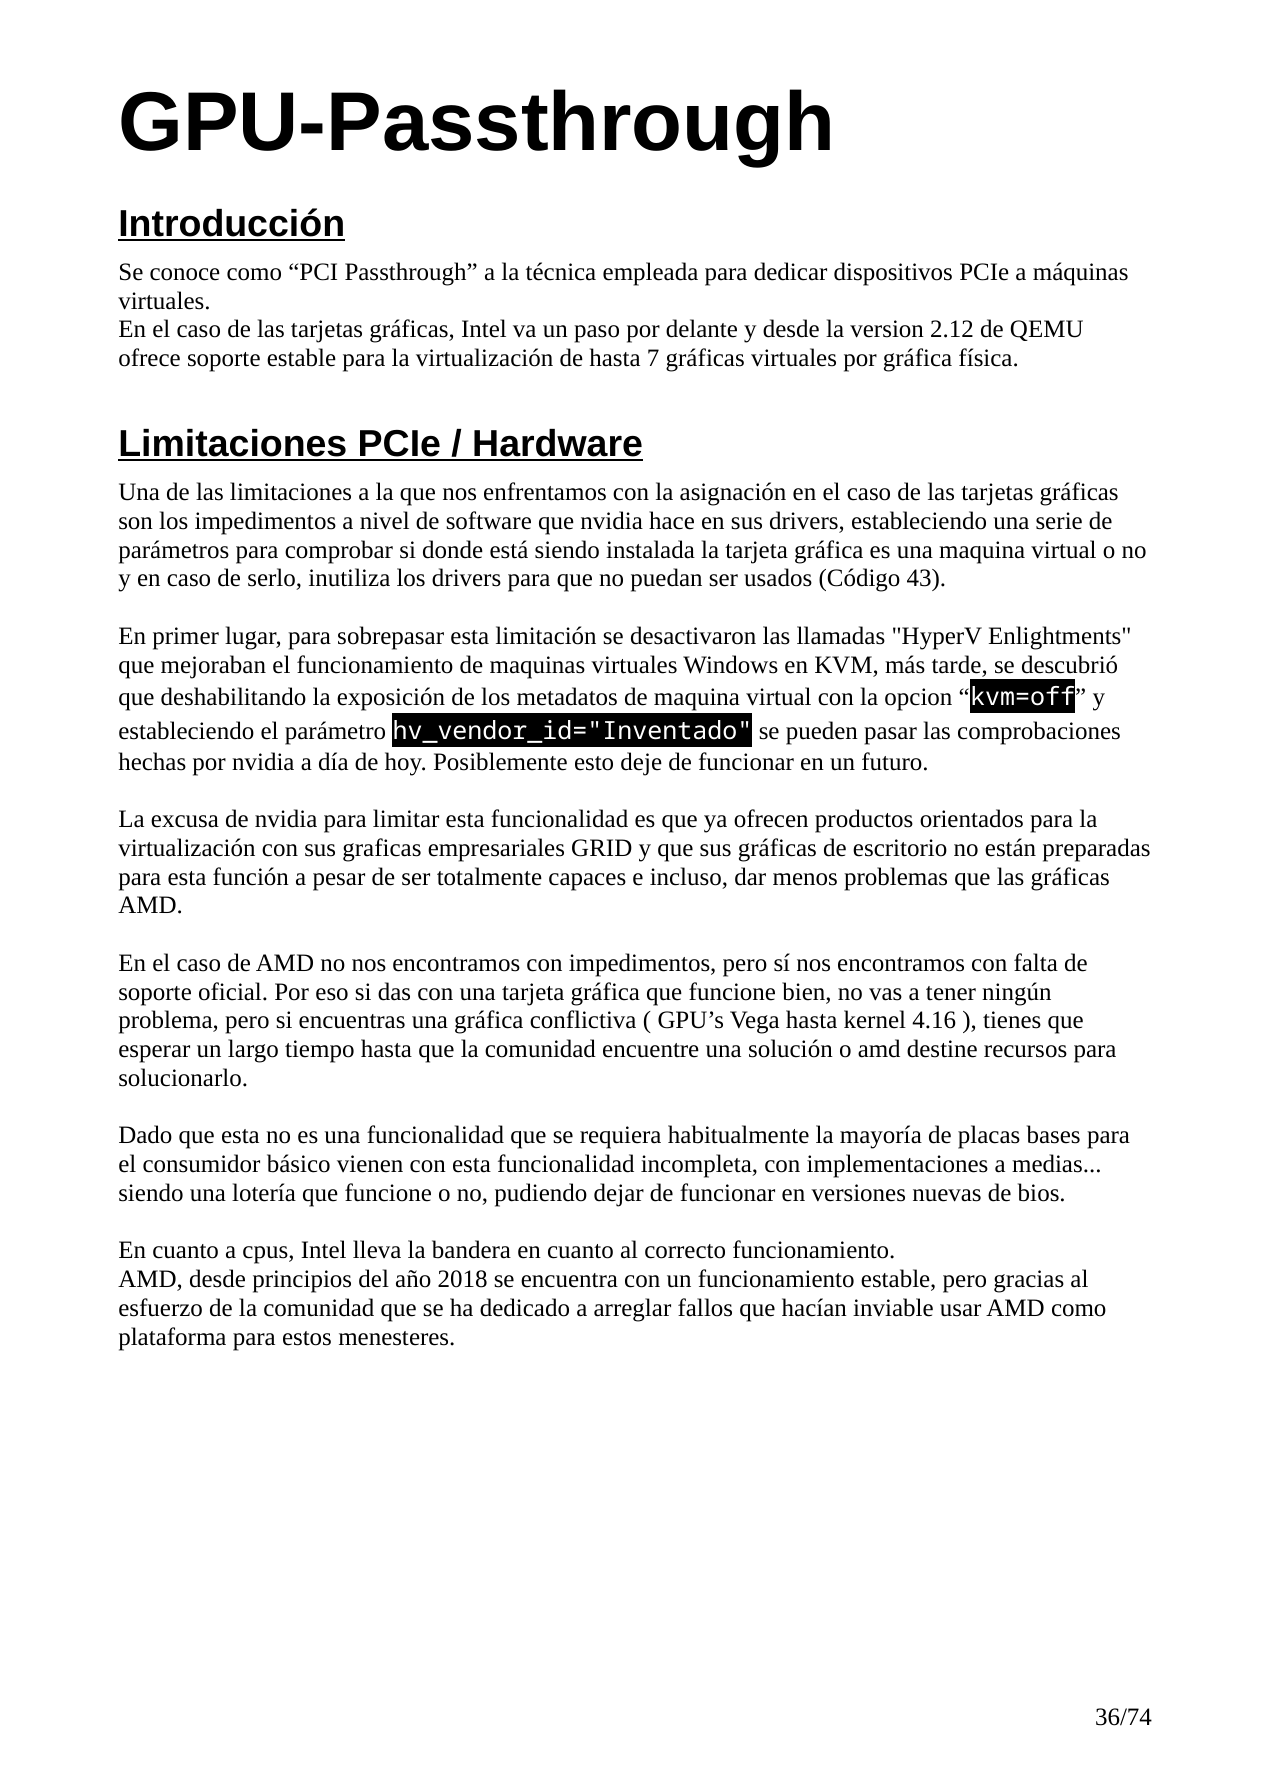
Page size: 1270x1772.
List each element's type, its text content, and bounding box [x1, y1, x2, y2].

subtitle GPU-Passthrough [118, 72, 1152, 168]
text Una de las limitaciones a la que nos enfrentamos con la asignación en el caso de las tarjetas gráficas son los impedimentos a nivel de software que nvidia hace en sus drivers, estableciendo una serie de parámetros para comprobar si donde está siendo instalada la tarjeta gráfica es una maquina virtual o no y en caso de serlo, inutiliza los drivers para que no puedan ser usados (Código 43). [118, 477, 1152, 592]
text La excusa de nvidia para limitar esta funcionalidad es que ya ofrecen productos orientados para la virtualización con sus graficas empresariales GRID y que sus gráficas de escritorio no están preparadas para esta función a pesar de ser totalmente capaces e incluso, dar menos problemas que las gráficas AMD. [118, 804, 1152, 948]
text Dado que esta no es una funcionalidad que se requiera habitualmente la mayoría de placas bases para el consumidor básico vienen con esta funcionalidad incompleta, con implementaciones a medias... siendo una lotería que funcione o no, pudiendo dejar de funcionar en versiones nuevas de bios. [118, 1120, 1152, 1207]
text En el caso de AMD no nos encontramos con impedimentos, pero sí nos encontramos con falta de soporte oficial. Por eso si das con una tarjeta gráfica que funcione bien, no vas a tener ningún problema, pero si encuentras una gráfica conflictiva ( GPU’s Vega hasta kernel 4.16 ), tienes que esperar un largo tiempo hasta que la comunidad encuentre una solución o amd destine recursos para solucionarlo. [118, 948, 1152, 1092]
subtitle Introducción [118, 201, 1152, 244]
text En el caso de las tarjetas gráficas, Intel va un paso por delante y desde la version 2.12 de QEMU ofrece soporte estable para la virtualización de hasta 7 gráficas virtuales por gráfica física. [118, 314, 1152, 372]
text AMD, desde principios del año 2018 se encuentra con un funcionamiento estable, pero gracias al esfuerzo de la comunidad que se ha dedicado a arreglar fallos que hacían inviable usar AMD como plataforma para estos menesteres. [118, 1264, 1152, 1350]
text Se conoce como “PCI Passthrough” a la técnica empleada para dedicar dispositivos PCIe a máquinas virtuales. [118, 257, 1152, 314]
text En primer lugar, para sobrepasar esta limitación se desactivaron las llamadas "HyperV Enlightments" que mejoraban el funcionamiento de maquinas virtuales Windows en KVM, más tarde, se descubrió que deshabilitando la exposición de los metadatos de maquina virtual con la opcion “kvm=off” y estableciendo el parámetro hv_vendor_id="Inventado" se pueden pasar las comprobaciones hechas por nvidia a día de hoy. Posiblemente esto deje de funcionar en un futuro. [118, 621, 1152, 775]
text En cuanto a cpus, Intel lleva la bandera en cuanto al correcto funcionamiento. [118, 1235, 1152, 1264]
subtitle Limitaciones PCIe / Hardware [118, 422, 1152, 465]
